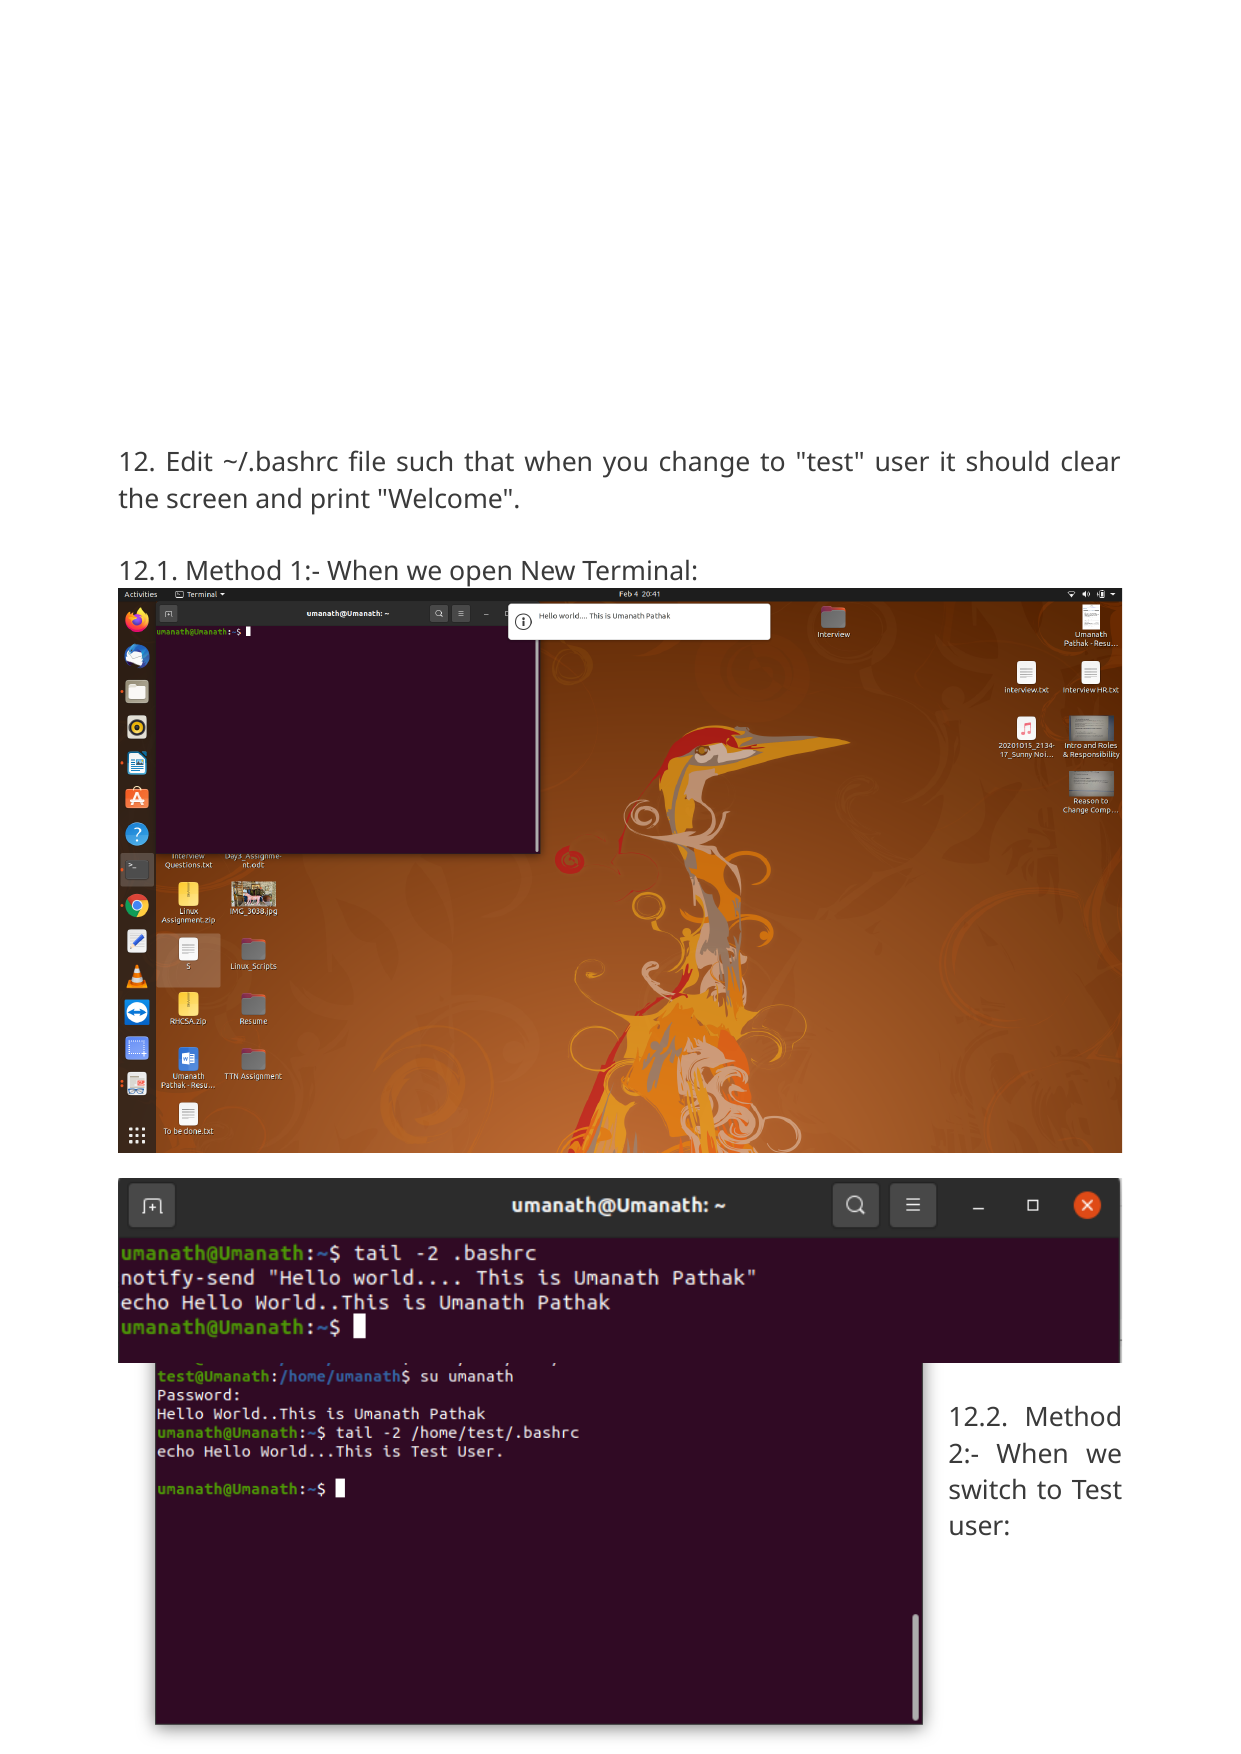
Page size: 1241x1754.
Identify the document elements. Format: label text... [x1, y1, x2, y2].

text 12. Edit ~/.bashrc file such that when you change to "test" user it should clear the screen and print "Welcome". [118, 443, 1122, 516]
text 12.1. Method 1:- When we open New Terminal: [118, 552, 1122, 588]
picture [118, 1178, 1123, 1754]
text [118, 1398, 129, 1543]
text 12.2. Method 2:- When we switch to Test user: [949, 1398, 1122, 1543]
picture [118, 588, 1123, 1153]
